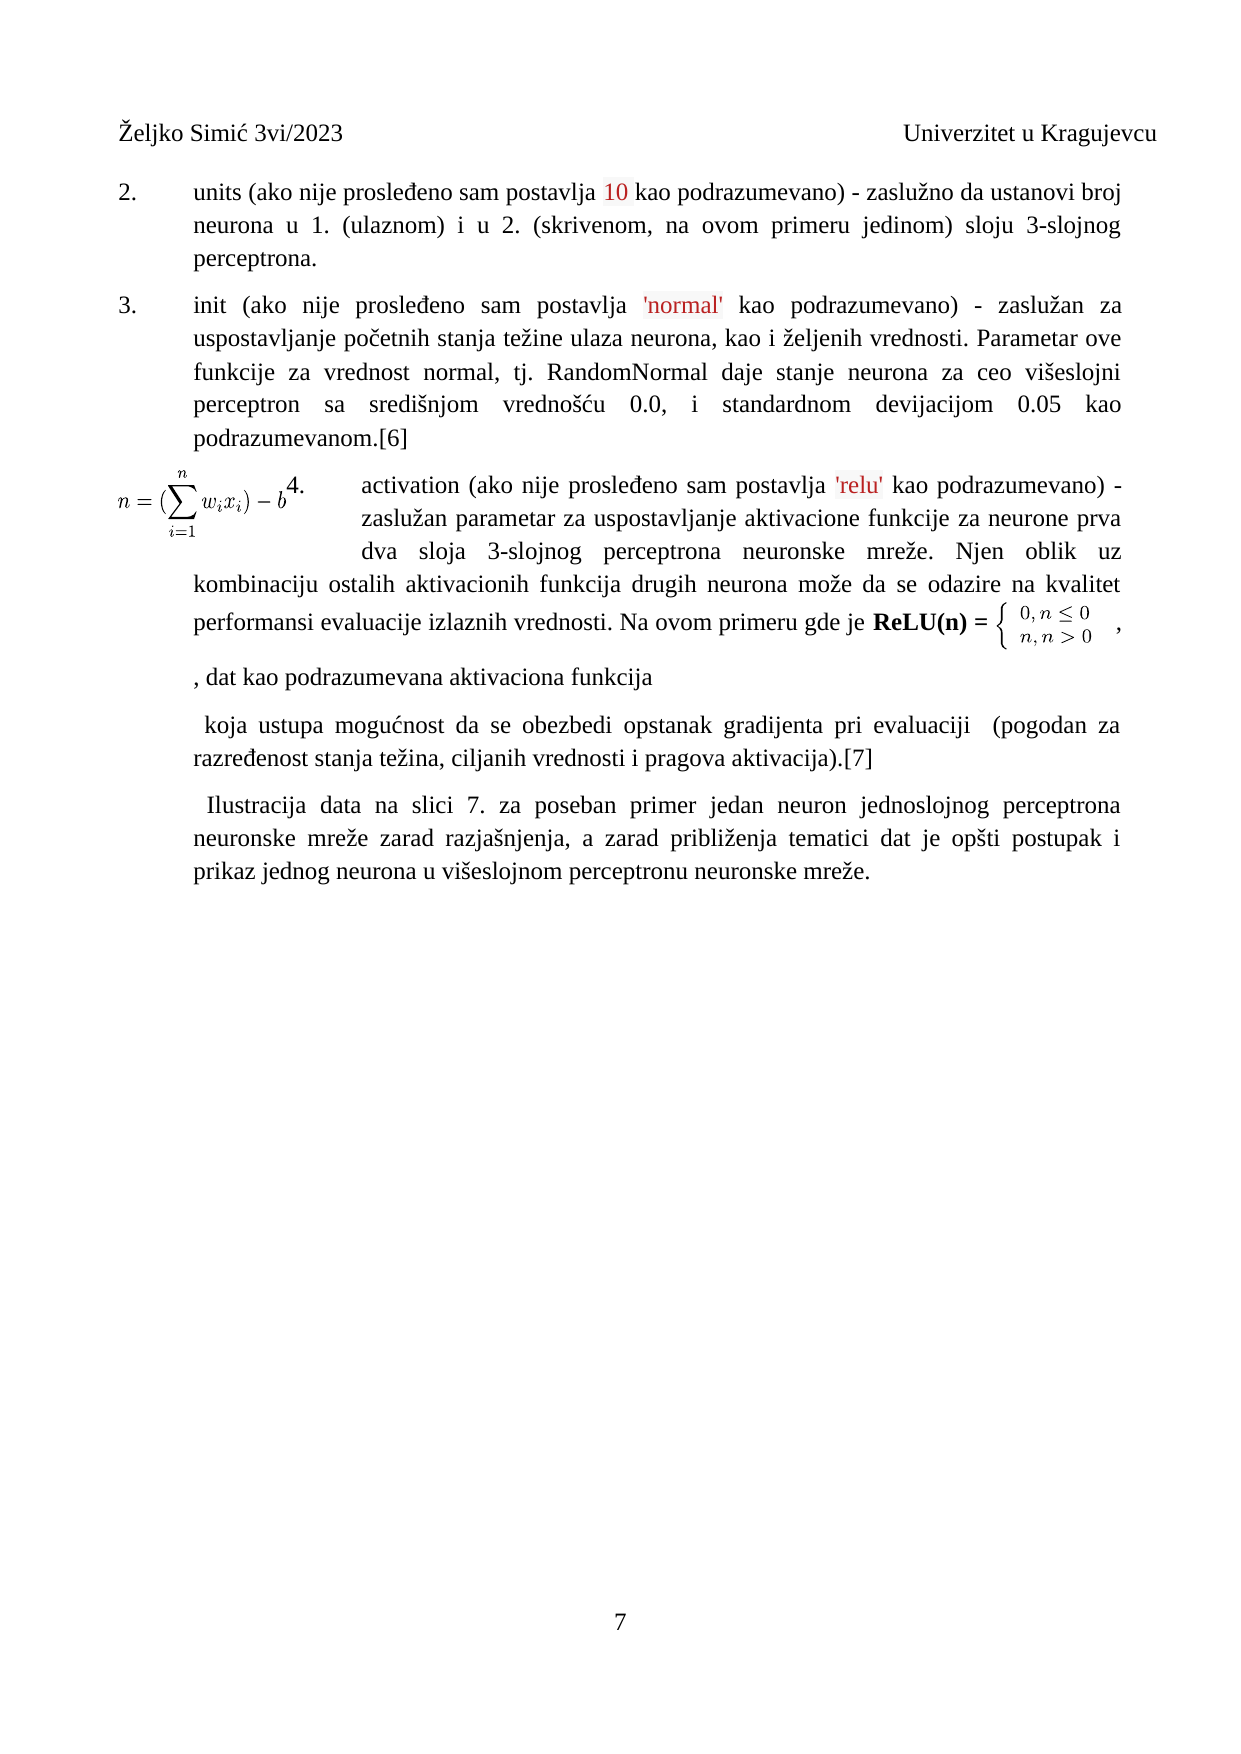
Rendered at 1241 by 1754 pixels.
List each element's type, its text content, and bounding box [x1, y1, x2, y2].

list init (ako nije prosleđeno sam postavlja 'normal' kao podrazumevano) - zaslužan za uspostavljanje početnih stanja težine ulaza neurona, kao i željenih vrednosti. Parametar ove funkcije za vrednost normal, tj. RandomNormal daje stanje neurona za ceo višeslojni perceptron sa središnjom vrednošću 0.0, i standardnom devijacijom 0.05 kao podrazumevanom.[6] [118, 291, 1122, 451]
list activation (ako nije prosleđeno sam postavlja 'relu' kao podrazumevano) - zaslužan parametar za uspostavljanje aktivacione funkcije za neurone prva dva sloja 3-slojnog perceptrona neuronske mreže. Njen oblik uz kombinaciju ostalih aktivacionih funkcija drugih neurona može da se odazire na kvalitet performansi evaluacije izlaznih vrednosti. Na ovom primeru gde je ReLU(n) = , , dat kao podrazumevana aktivaciona funkcija [118, 470, 1122, 691]
list units (ako nije prosleđeno sam postavlja 10 kao podrazumevano) - zaslužno da ustanovi broj neurona u 1. (ulaznom) i u 2. (skrivenom, na ovom primeru jedinom) sloju 3-slojnog perceptrona. [118, 177, 1122, 272]
list Ilustracija data na slici 7. za poseban primer jedan neuron jednoslojnog perceptrona neuronske mreže zarad razjašnjenja, a zarad približenja tematici dat je opšti postupak i prikaz jednog neurona u višeslojnom perceptronu neuronske mreže. [118, 790, 1122, 885]
list koja ustupa mogućnost da se obezbedi opstanak gradijenta pri evaluaciji (pogodan za razređenost stanja težina, ciljanih vrednosti i pragova aktivacija).[7] [118, 710, 1122, 771]
